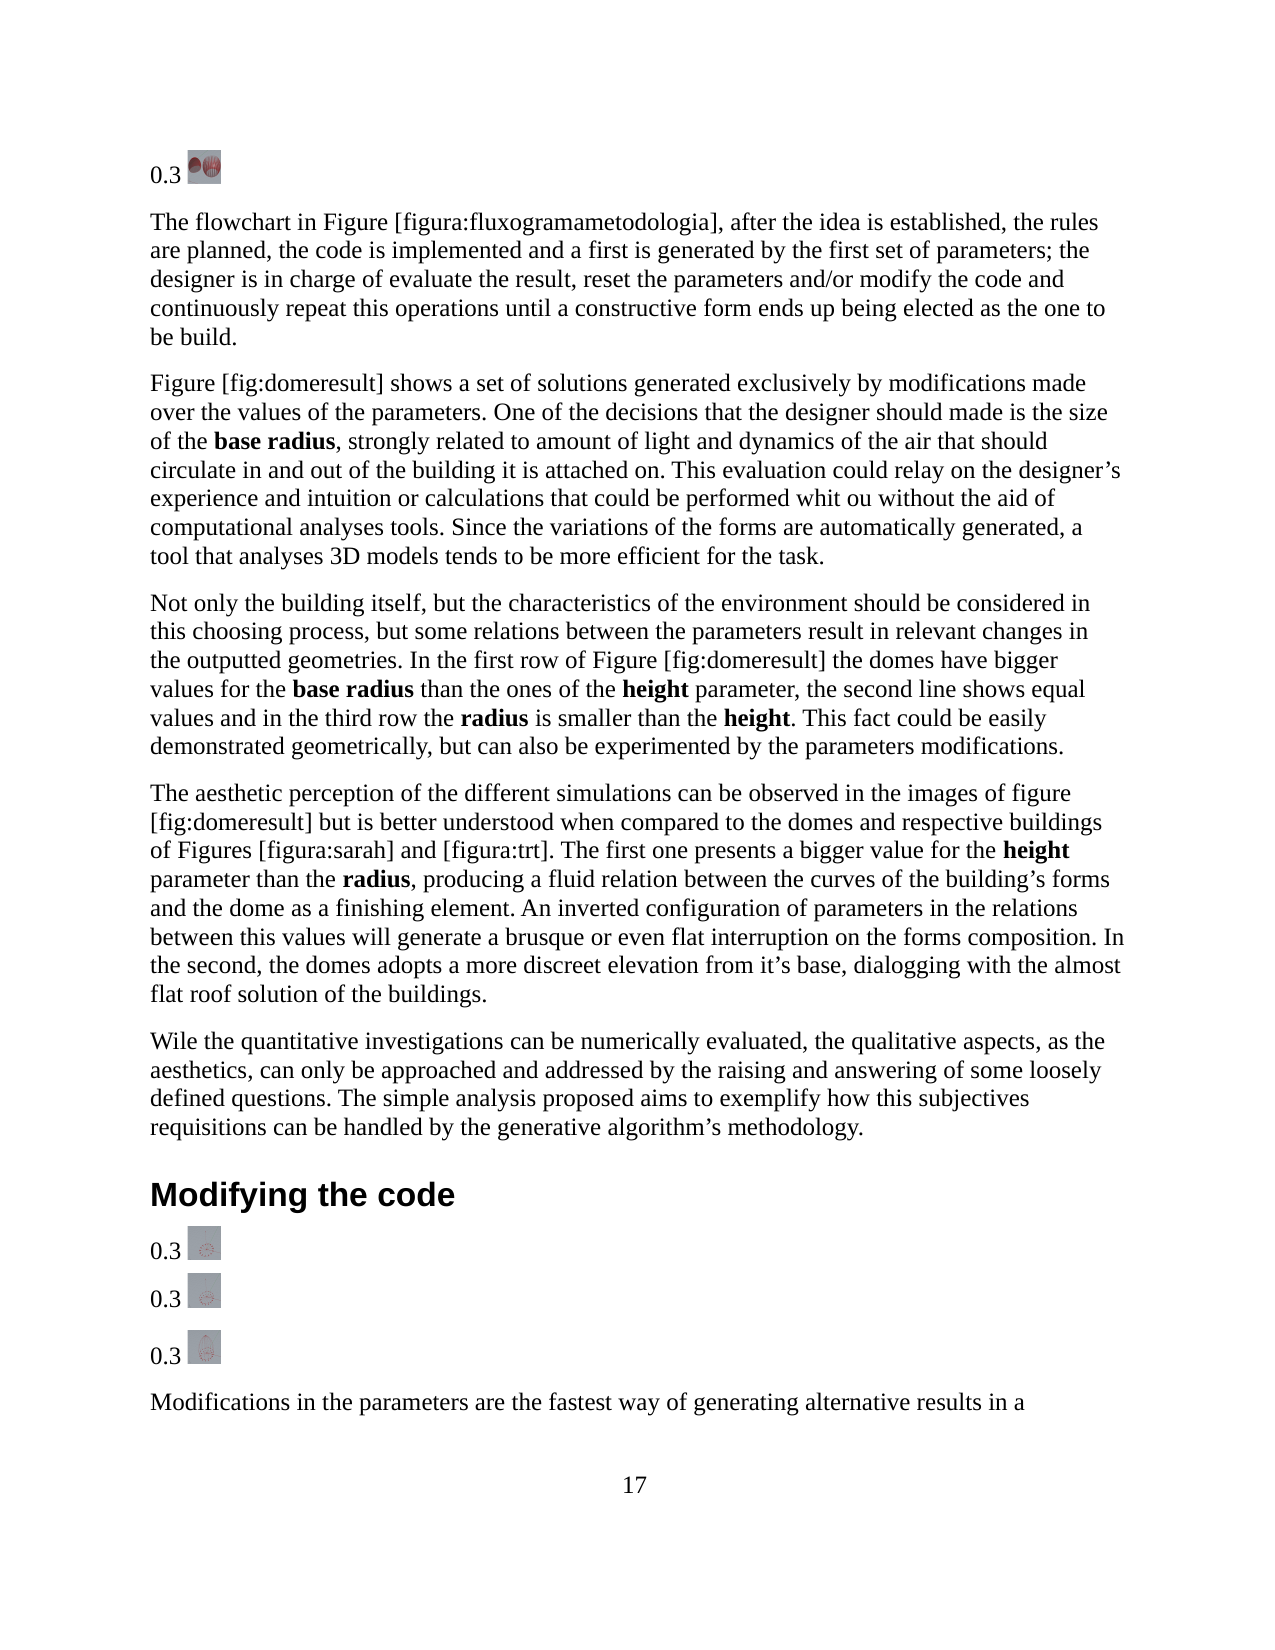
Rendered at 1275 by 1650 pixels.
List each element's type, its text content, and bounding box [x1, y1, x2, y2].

text 0.3 [150, 150, 1125, 189]
text The aesthetic perception of the different simulations can be observed in the images of figure [fig:domeresult] but is better understood when compared to the domes and respective buildings of Figures [figura:sarah] and [figura:trt]. The first one presents a bigger value for the height parameter than the radius, producing a fluid relation between the curves of the building’s forms and the dome as a finishing element. An inverted configuration of parameters in the relations between this values will generate a brusque or even flat interruption on the forms composition. In the second, the domes adopts a more discreet elevation from it’s base, dialogging with the almost flat roof solution of the buildings. [150, 778, 1125, 1008]
text Figure [fig:domeresult] shows a set of solutions generated exclusively by modifications made over the values of the parameters. One of the decisions that the designer should made is the size of the base radius, strongly related to amount of light and dynamics of the air that should circulate in and out of the building it is attached on. This evaluation could relay on the designer’s experience and intuition or calculations that could be performed whit ou without the aid of computational analyses tools. Since the variations of the forms are automatically generated, a tool that analyses 3D models tends to be more efficient for the task. [150, 368, 1125, 570]
picture [187, 1273, 221, 1308]
subtitle Modifying the code [150, 1175, 1125, 1213]
text 0.3 [150, 1274, 1125, 1313]
picture [187, 1330, 221, 1364]
text 0.3 [150, 1226, 1125, 1265]
text Modifications in the parameters are the fastest way of generating alternative results in a [150, 1387, 1125, 1416]
picture [187, 150, 221, 184]
text The flowchart in Figure [figura:fluxogramametodologia], after the idea is established, the rules are planned, the code is implemented and a first is generated by the first set of parameters; the designer is in charge of evaluate the result, reset the parameters and/or modify the code and continuously repeat this operations until a constructive form ends up being elected as the one to be build. [150, 207, 1125, 351]
picture [187, 1226, 221, 1260]
text Wile the quantitative investigations can be numerically evaluated, the qualitative aspects, as the aesthetics, can only be approached and addressed by the raising and answering of some loosely defined questions. The simple analysis proposed aims to exemplify how this subjectives requisitions can be handled by the generative algorithm’s methodology. [150, 1026, 1125, 1141]
text 0.3 [150, 1331, 1125, 1369]
text Not only the building itself, but the characteristics of the environment should be considered in this choosing process, but some relations between the parameters result in relevant changes in the outputted geometries. In the first row of Figure [fig:domeresult] the domes have bigger values for the base radius than the ones of the height parameter, the second line shows equal values and in the third row the radius is smaller than the height. This fact could be easily demonstrated geometrically, but can also be experimented by the parameters modifications. [150, 588, 1125, 760]
